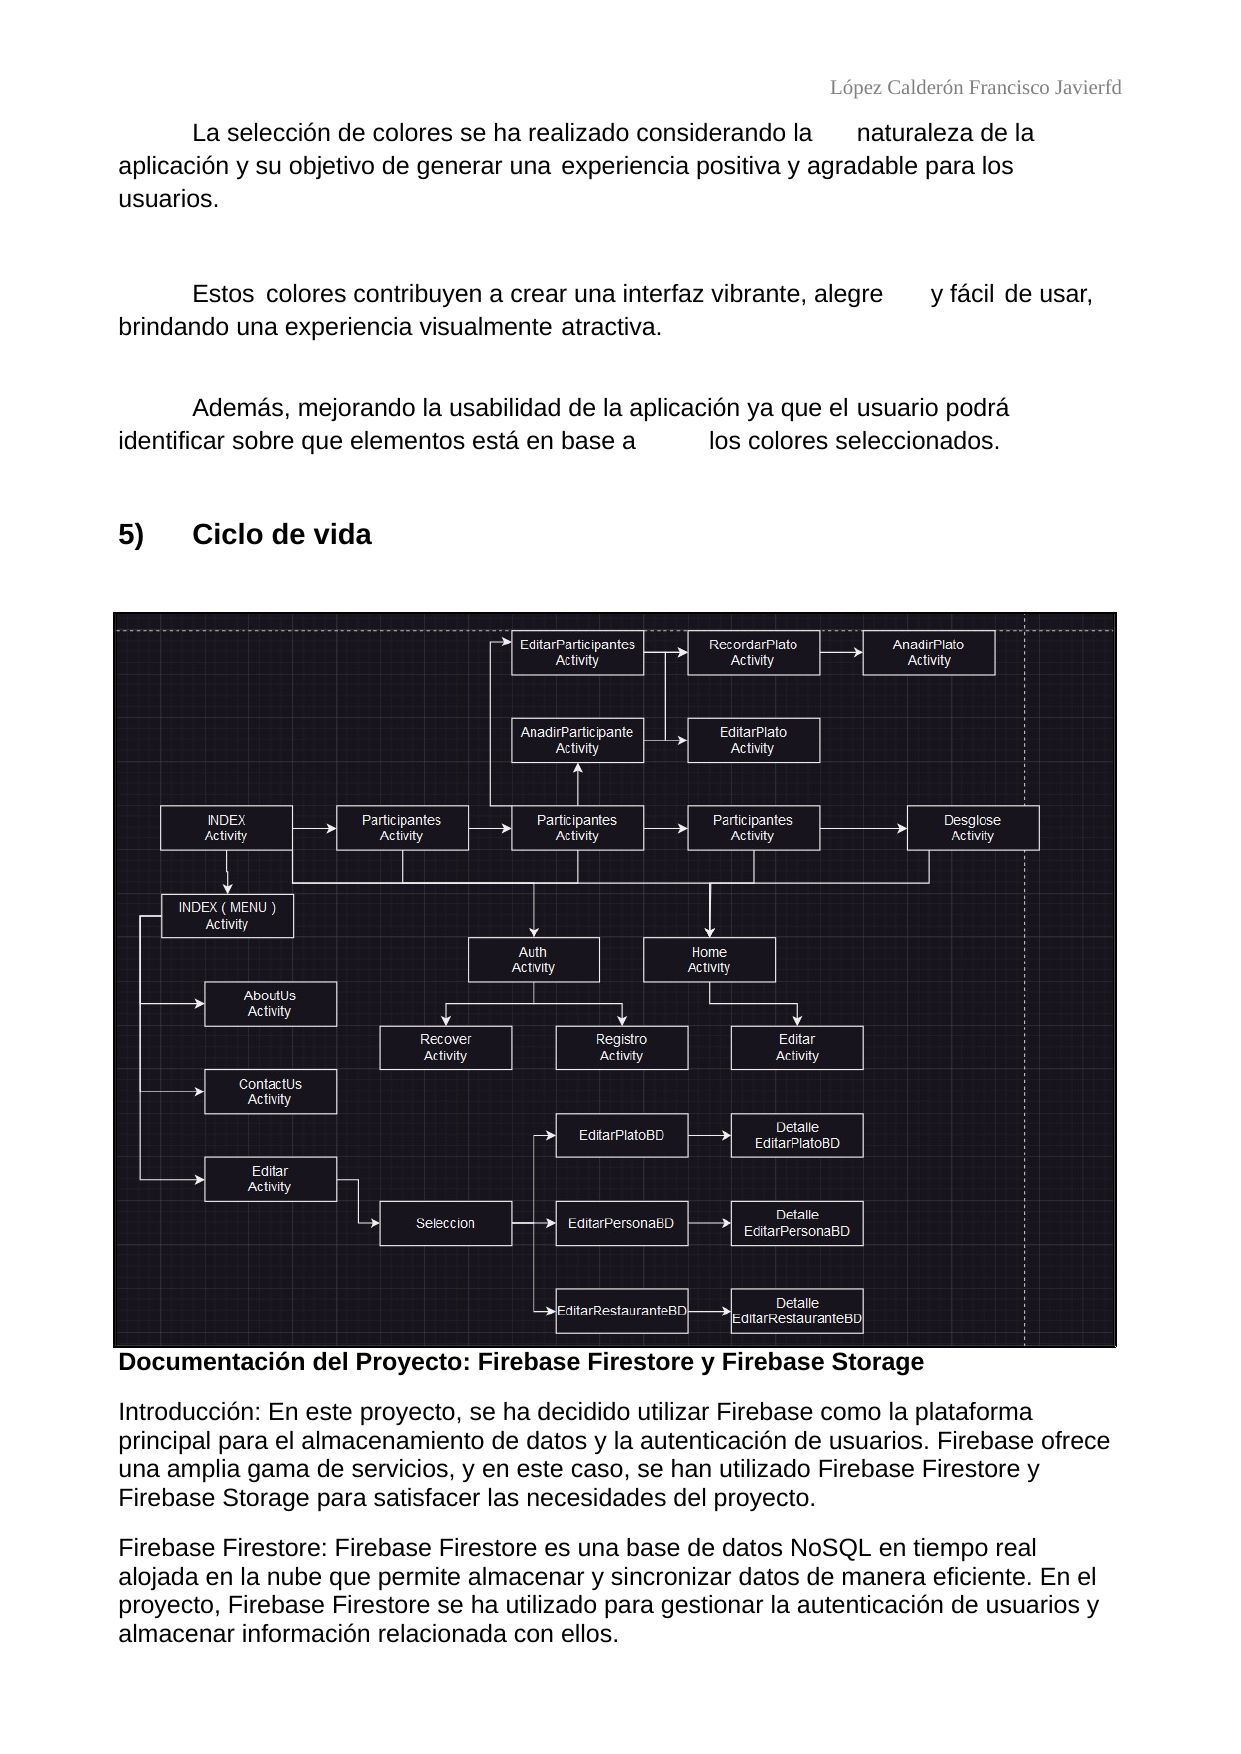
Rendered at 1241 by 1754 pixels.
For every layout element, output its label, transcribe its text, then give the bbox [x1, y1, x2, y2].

picture [115, 614, 1115, 1346]
text Firebase Firestore: Firebase Firestore es una base de datos NoSQL en tiempo real alojada en la nube que permite almacenar y sincronizar datos de manera eficiente. En el proyecto, Firebase Firestore se ha utilizado para gestionar la autenticación de usuarios y almacenar información relacionada con ellos. [118, 1533, 1122, 1648]
subtitle Ciclo de vida [118, 517, 1122, 551]
text La selección de colores se ha realizado considerando la naturaleza de la aplicación y su objetivo de generar una experiencia positiva y agradable para los usuarios. [118, 118, 1122, 213]
text Además, mejorando la usabilidad de la aplicación ya que el usuario podrá identificar sobre que elementos está en base a los colores seleccionados. [118, 393, 1122, 455]
text Documentación del Proyecto: Firebase Firestore y Firebase Storage [118, 772, 1122, 1376]
text Introducción: En este proyecto, se ha decidido utilizar Firebase como la plataforma principal para el almacenamiento de datos y la autenticación de usuarios. Firebase ofrece una amplia gama de servicios, y en este caso, se han utilizado Firebase Firestore y Firebase Storage para satisfacer las necesidades del proyecto. [118, 1397, 1122, 1512]
text Estos colores contribuyen a crear una interfaz vibrante, alegre y fácil de usar, brindando una experiencia visualmente atractiva. [118, 279, 1122, 341]
